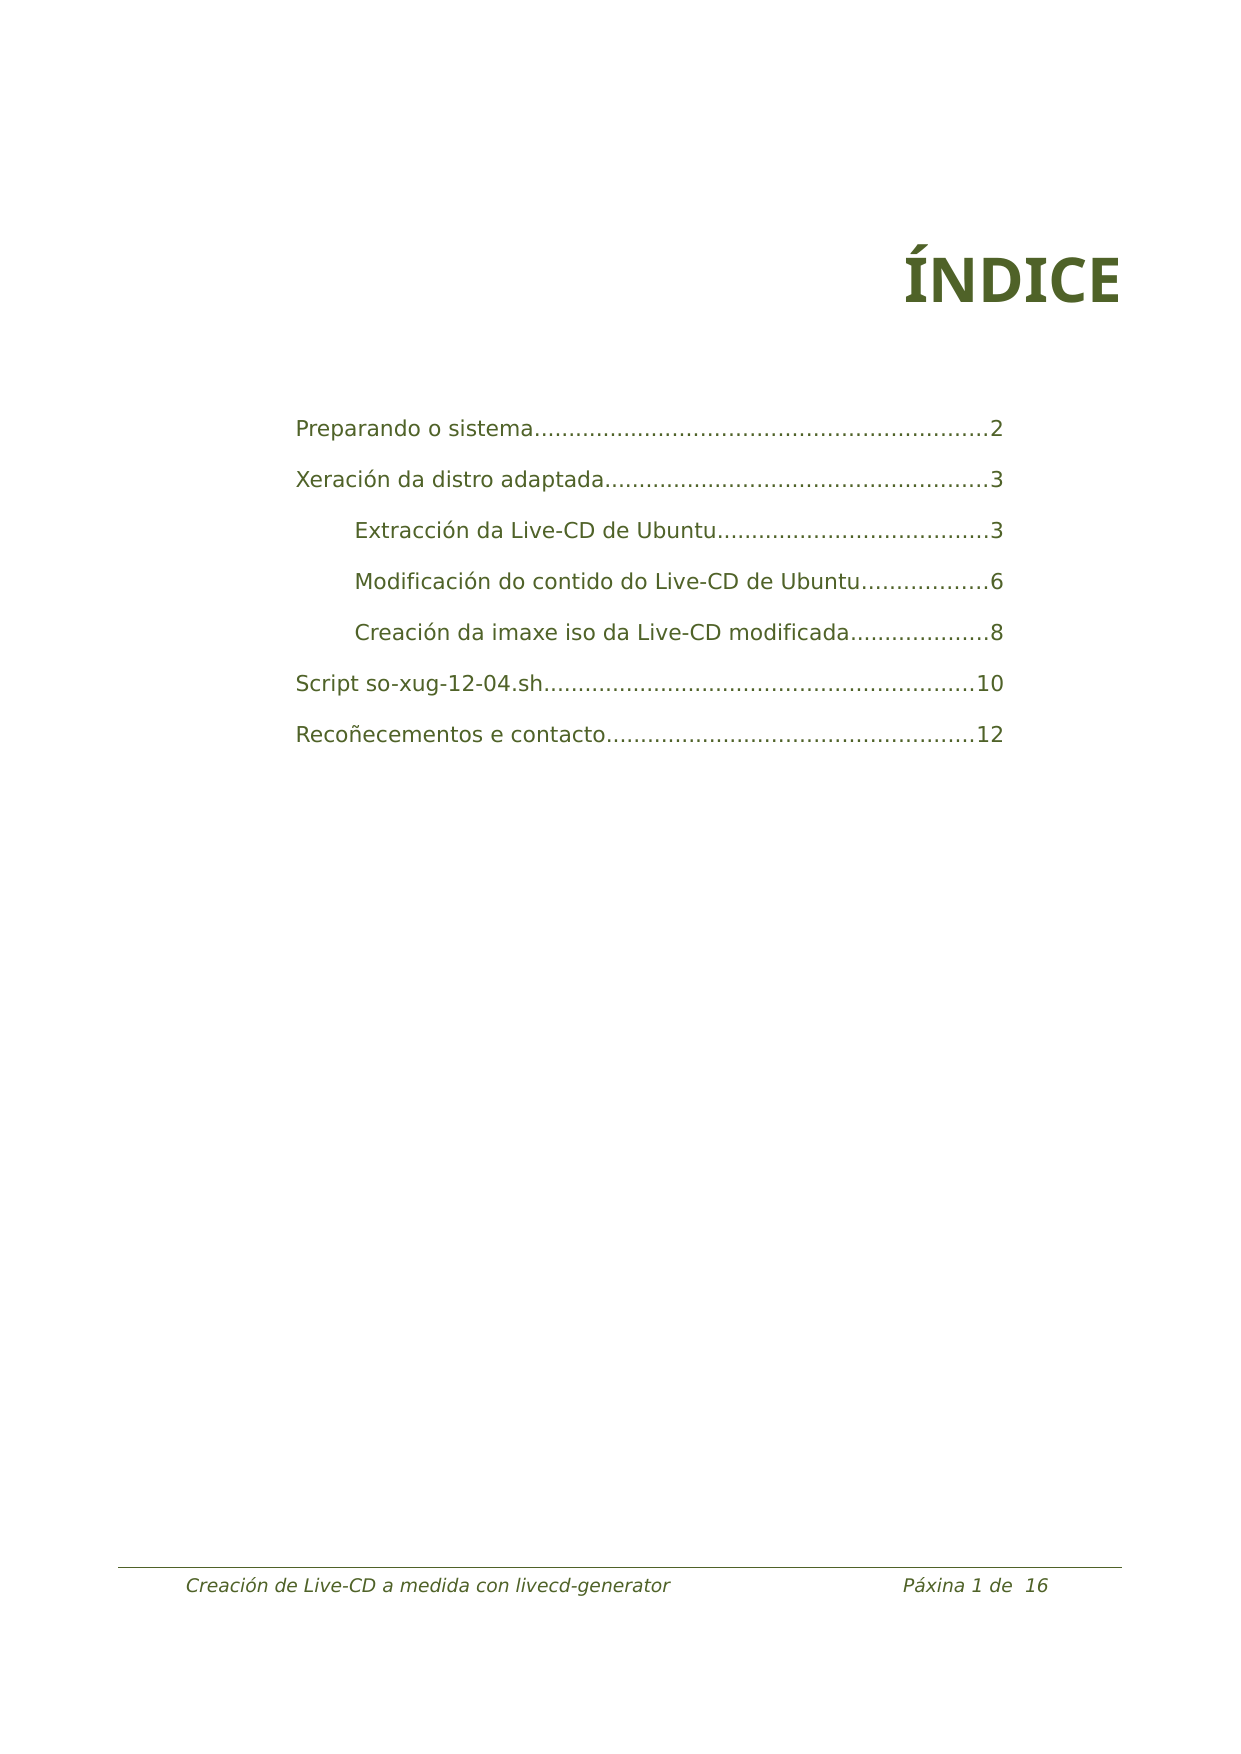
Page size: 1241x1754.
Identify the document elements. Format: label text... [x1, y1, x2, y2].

text Recoñecementos e contacto 12 [295, 722, 1004, 747]
subtitle Índice [118, 236, 1122, 321]
text Script so-xug-12-04.sh 10 [295, 671, 1004, 696]
text Modificación do contido do Live-CD de Ubuntu 6 [354, 569, 1004, 594]
text Extracción da Live-CD de Ubuntu 3 [354, 518, 1004, 543]
text Creación da imaxe iso da Live-CD modificada 8 [354, 620, 1004, 645]
text Preparando o sistema 2 [295, 416, 1004, 441]
text Xeración da distro adaptada 3 [295, 467, 1004, 492]
